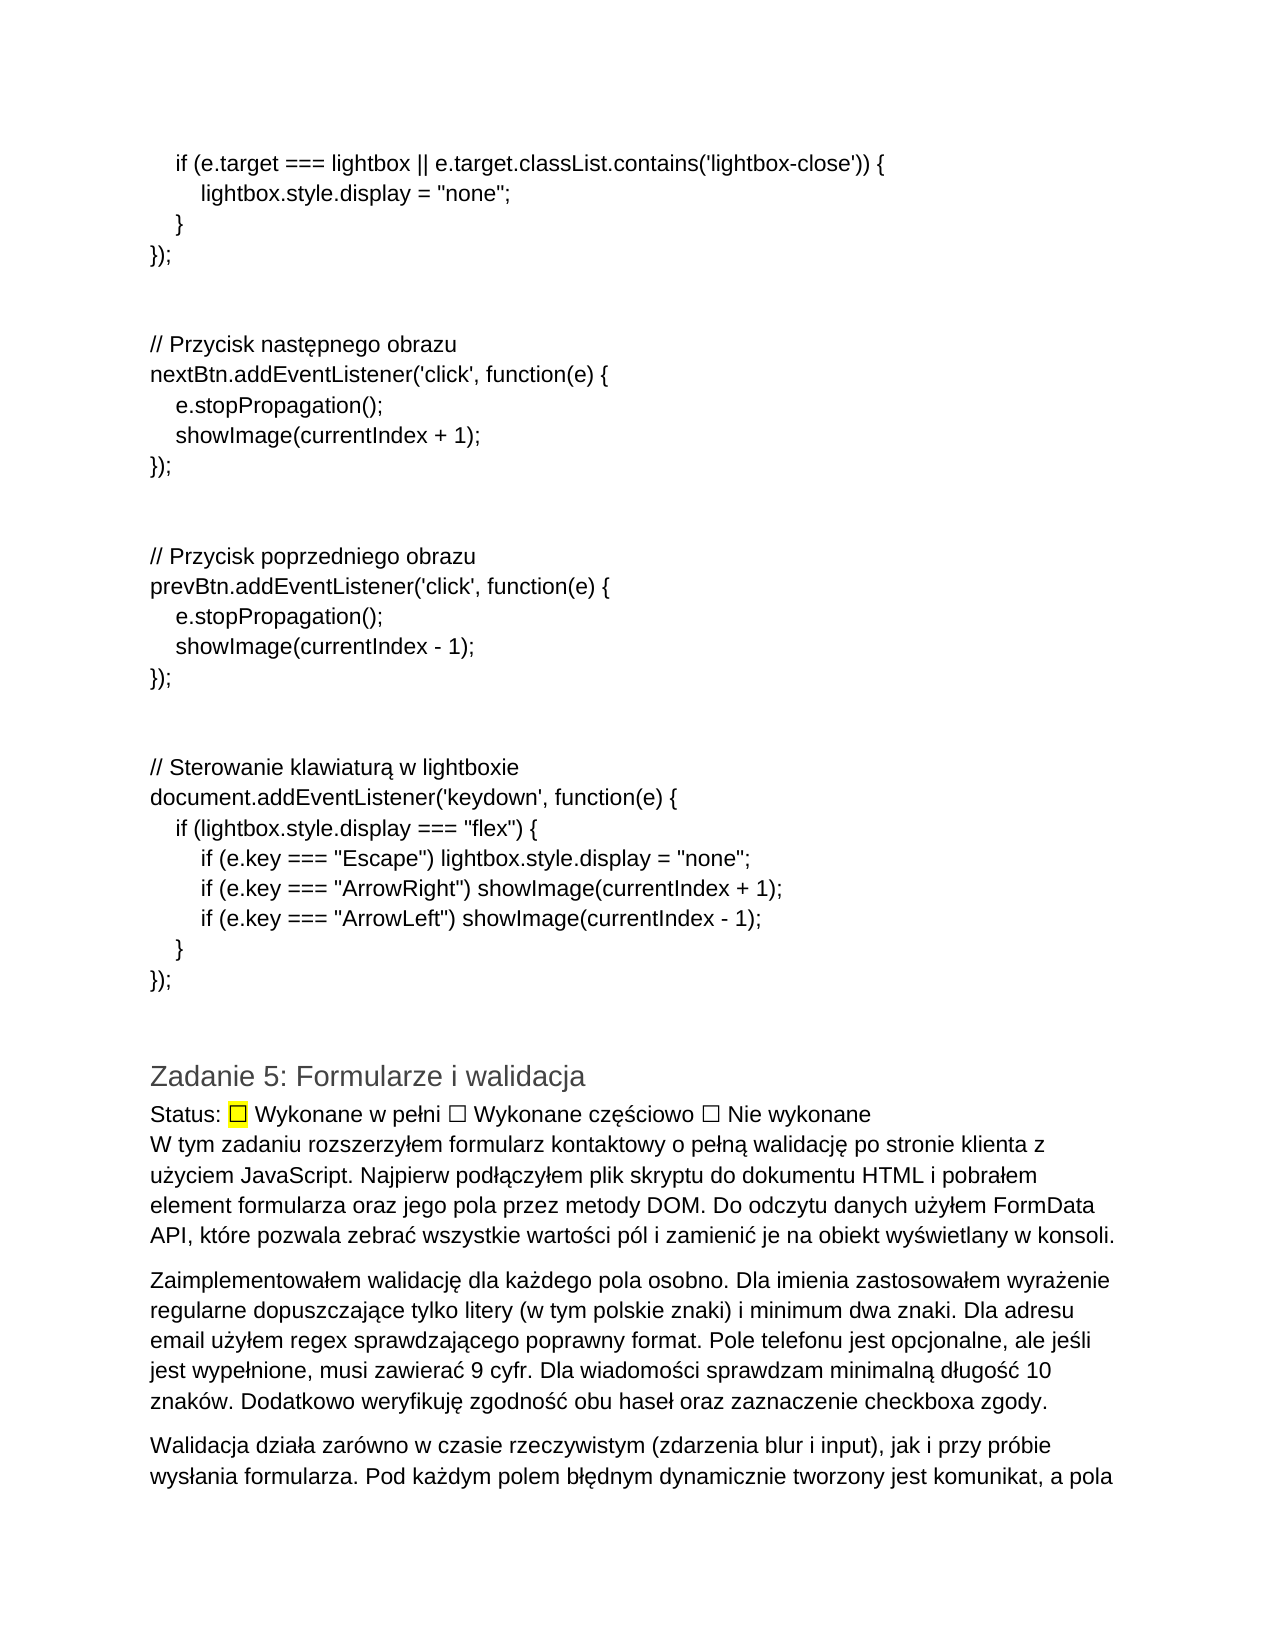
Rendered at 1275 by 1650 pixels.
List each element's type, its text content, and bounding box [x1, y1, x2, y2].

subtitle Zadanie 5: Formularze i walidacja [150, 1059, 1125, 1093]
text nextBtn.addEventListener('click', function(e) { [150, 361, 1125, 388]
text Zaimplementowałem walidację dla każdego pola osobno. Dla imienia zastosowałem wyrażenie regularne dopuszczające tylko litery (w tym polskie znaki) i minimum dwa znaki. Dla adresu email użyłem regex sprawdzającego poprawny format. Pole telefonu jest opcjonalne, ale jeśli jest wypełnione, musi zawierać 9 cyfr. Dla wiadomości sprawdzam minimalną długość 10 znaków. Dodatkowo weryfikuję zgodność obu haseł oraz zaznaczenie checkboxa zgody. [150, 1267, 1125, 1414]
text Status: ☐ Wykonane w pełni ☐ Wykonane częściowo ☐ Nie wykonane [150, 1101, 1125, 1128]
text }); [150, 966, 1125, 992]
text if (e.key === "ArrowLeft") showImage(currentIndex - 1); [150, 905, 1125, 932]
text }); [150, 452, 1125, 478]
text e.stopPropagation(); [150, 392, 1125, 418]
text } [150, 935, 1125, 962]
text }); [150, 663, 1125, 690]
text prevBtn.addEventListener('click', function(e) { [150, 573, 1125, 599]
text if (lightbox.style.display === "flex") { [150, 814, 1125, 841]
text Walidacja działa zarówno w czasie rzeczywistym (zdarzenia blur i input), jak i przy próbie wysłania formularza. Pod każdym polem błędnym dynamicznie tworzony jest komunikat, a pola [150, 1432, 1125, 1489]
text } [150, 210, 1125, 237]
text if (e.key === "ArrowRight") showImage(currentIndex + 1); [150, 875, 1125, 901]
text // Przycisk następnego obrazu [150, 331, 1125, 358]
text // Przycisk poprzedniego obrazu [150, 543, 1125, 569]
text if (e.key === "Escape") lightbox.style.display = "none"; [150, 845, 1125, 871]
text lightbox.style.display = "none"; [150, 180, 1125, 207]
text document.addEventListener('keydown', function(e) { [150, 784, 1125, 811]
text showImage(currentIndex - 1); [150, 633, 1125, 660]
text e.stopPropagation(); [150, 603, 1125, 629]
text showImage(currentIndex + 1); [150, 422, 1125, 448]
text if (e.target === lightbox || e.target.classList.contains('lightbox-close')) { [150, 150, 1125, 176]
text W tym zadaniu rozszerzyłem formularz kontaktowy o pełną walidację po stronie klienta z użyciem JavaScript. Najpierw podłączyłem plik skryptu do dokumentu HTML i pobrałem element formularza oraz jego pola przez metody DOM. Do odczytu danych użyłem FormData API, które pozwala zebrać wszystkie wartości pól i zamienić je na obiekt wyświetlany w konsoli. [150, 1131, 1125, 1248]
text // Sterowanie klawiaturą w lightboxie [150, 754, 1125, 781]
text }); [150, 241, 1125, 267]
